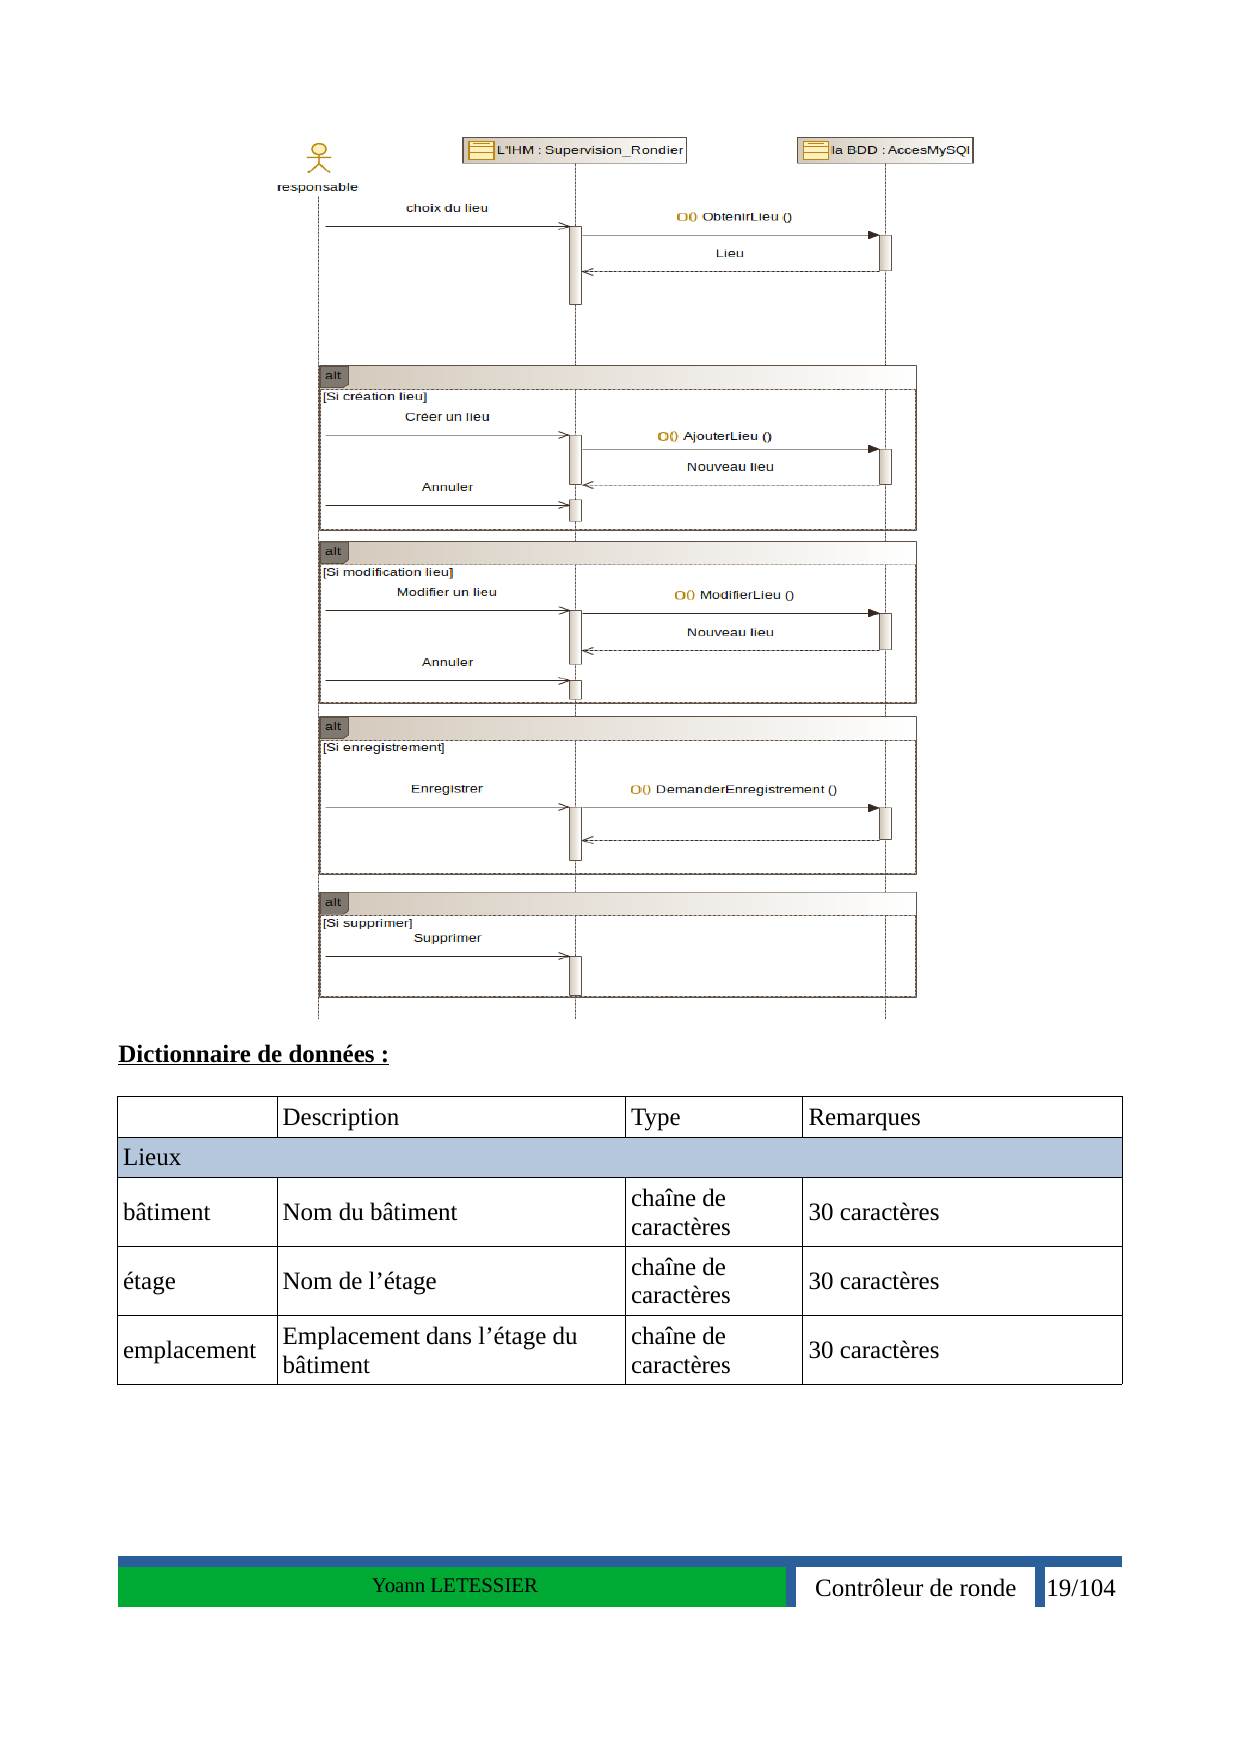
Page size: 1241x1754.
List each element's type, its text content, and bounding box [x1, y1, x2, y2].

table_header Type [626, 1097, 802, 1137]
table_cell Emplacement dans l’étage du bâtiment [278, 1316, 625, 1384]
table_cell 30 caractères [803, 1316, 1122, 1384]
table_header Description [278, 1097, 625, 1137]
table_cell 30 caractères [803, 1178, 1122, 1246]
table_cell chaîne de caractères [626, 1247, 802, 1315]
picture [236, 128, 986, 1019]
table_cell 30 caractères [803, 1247, 1122, 1315]
table_cell chaîne de caractères [626, 1316, 802, 1384]
table_header Remarques [803, 1097, 1122, 1137]
table_header [118, 1097, 277, 1137]
table_cell Nom du bâtiment [278, 1178, 625, 1246]
text Dictionnaire de données : [118, 1039, 1122, 1068]
table_cell chaîne de caractères [626, 1178, 802, 1246]
table_cell Lieux [118, 1138, 1122, 1177]
table_cell Nom de l’étage [278, 1247, 625, 1315]
table_cell emplacement [118, 1316, 277, 1384]
table_cell bâtiment [118, 1178, 277, 1246]
table_cell étage [118, 1247, 277, 1315]
